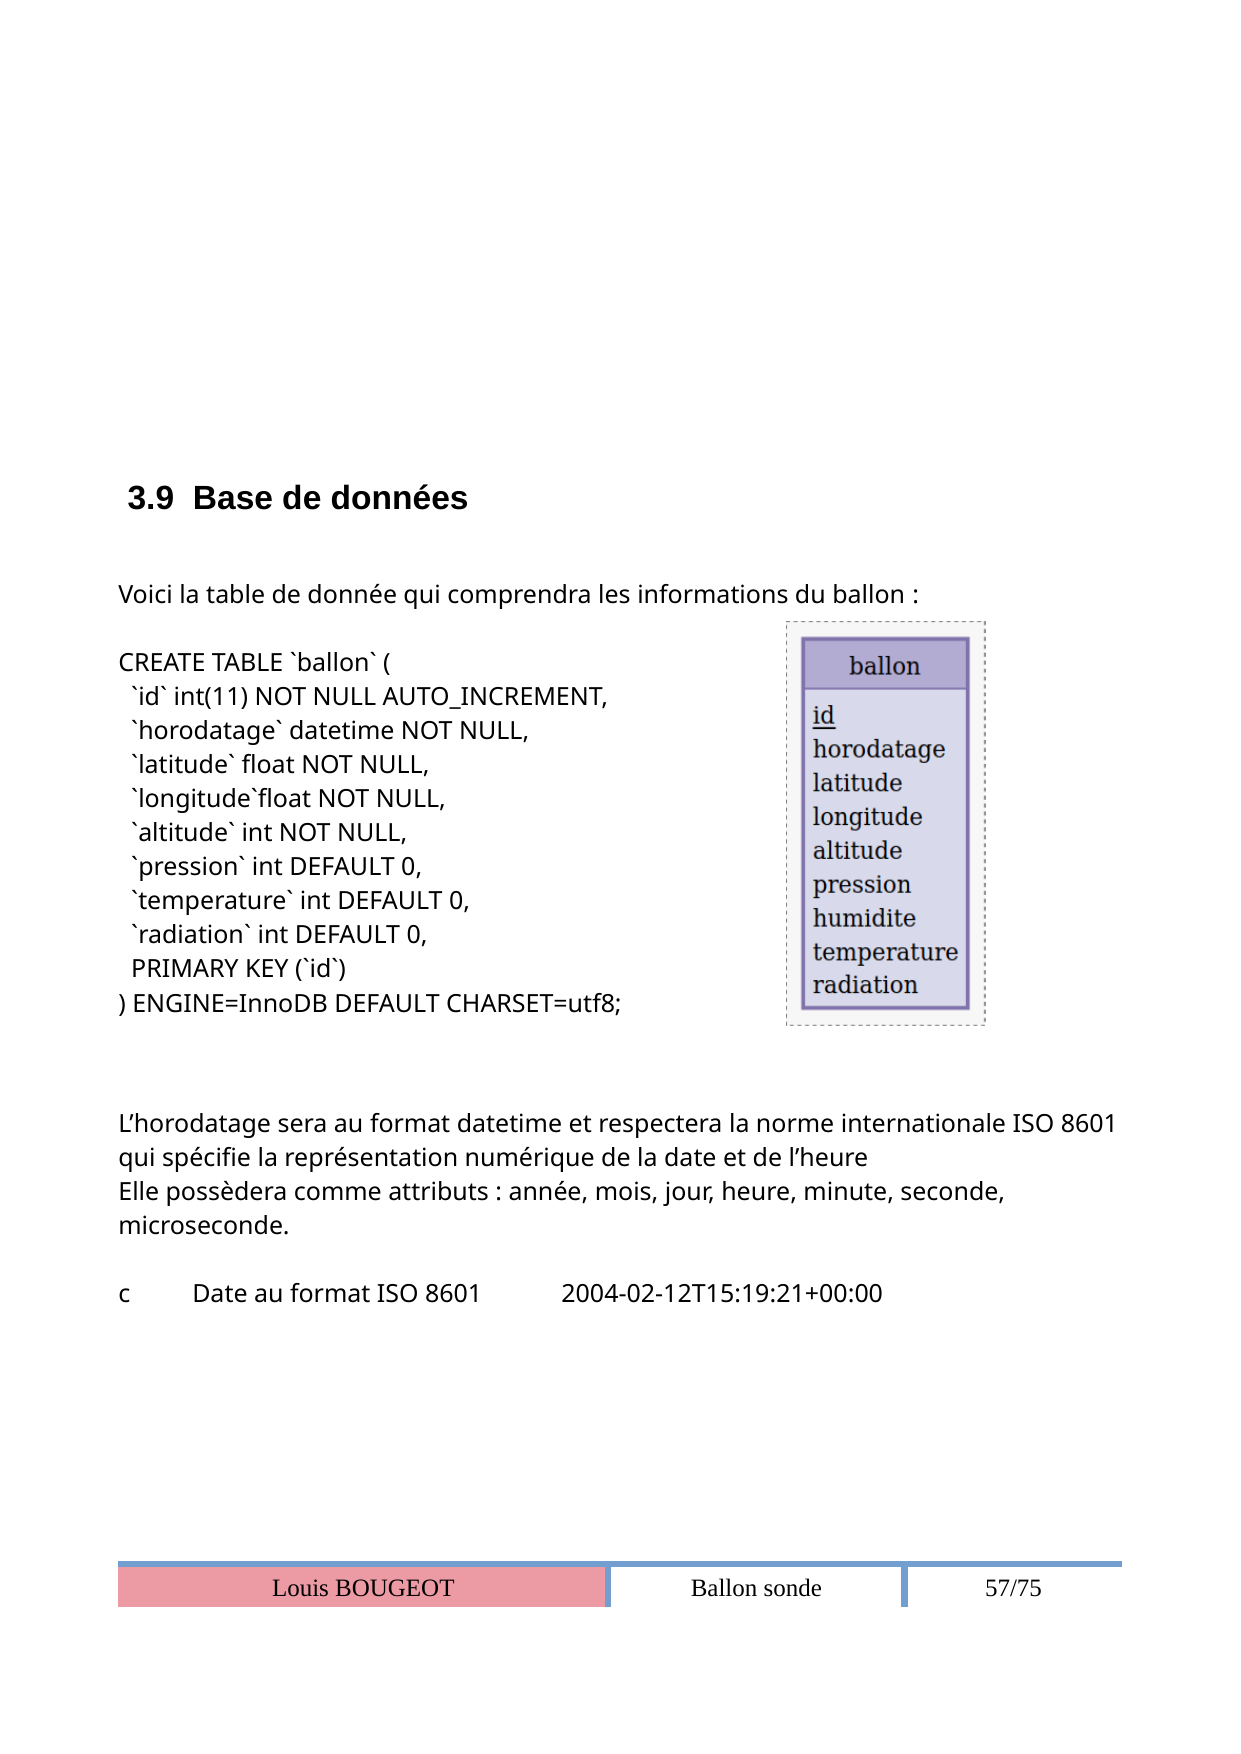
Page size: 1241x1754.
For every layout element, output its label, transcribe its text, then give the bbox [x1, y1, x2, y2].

subtitle Base de données [118, 478, 1122, 516]
text [987, 815, 1122, 849]
text ) ENGINE=InnoDB DEFAULT CHARSET=utf8; [118, 985, 786, 1019]
text [987, 951, 1122, 985]
text [987, 849, 1122, 883]
text [987, 985, 1122, 1019]
text [987, 781, 1122, 815]
text L’horodatage sera au format datetime et respectera la norme internationale ISO 8601 qui spécifie la représentation numérique de la date et de l’heure [118, 1106, 1122, 1174]
text `horodatage` datetime NOT NULL, [118, 713, 786, 747]
picture [786, 620, 987, 1027]
text [987, 713, 1122, 747]
text `radiation` int DEFAULT 0, [118, 917, 786, 951]
text PRIMARY KEY (`id`) [118, 951, 786, 985]
text `latitude` float NOT NULL, [118, 747, 786, 781]
text CREATE TABLE `ballon` ( [118, 644, 786, 679]
text Voici la table de donnée qui comprendra les informations du ballon : [118, 576, 1122, 611]
text Elle possèdera comme attributs : année, mois, jour, heure, minute, seconde, microseconde. c Date au format ISO 8601 2004-02-12T15:19:21+00:00 [118, 1174, 1122, 1367]
text `id` int(11) NOT NULL AUTO_INCREMENT, [118, 679, 786, 713]
text [987, 644, 1122, 679]
text [987, 679, 1122, 713]
text `longitude`float NOT NULL, [118, 781, 786, 815]
text `temperature` int DEFAULT 0, [118, 883, 786, 917]
text [987, 883, 1122, 917]
text [987, 917, 1122, 951]
text `altitude` int NOT NULL, [118, 815, 786, 849]
text `pression` int DEFAULT 0, [118, 849, 786, 883]
text [987, 747, 1122, 781]
